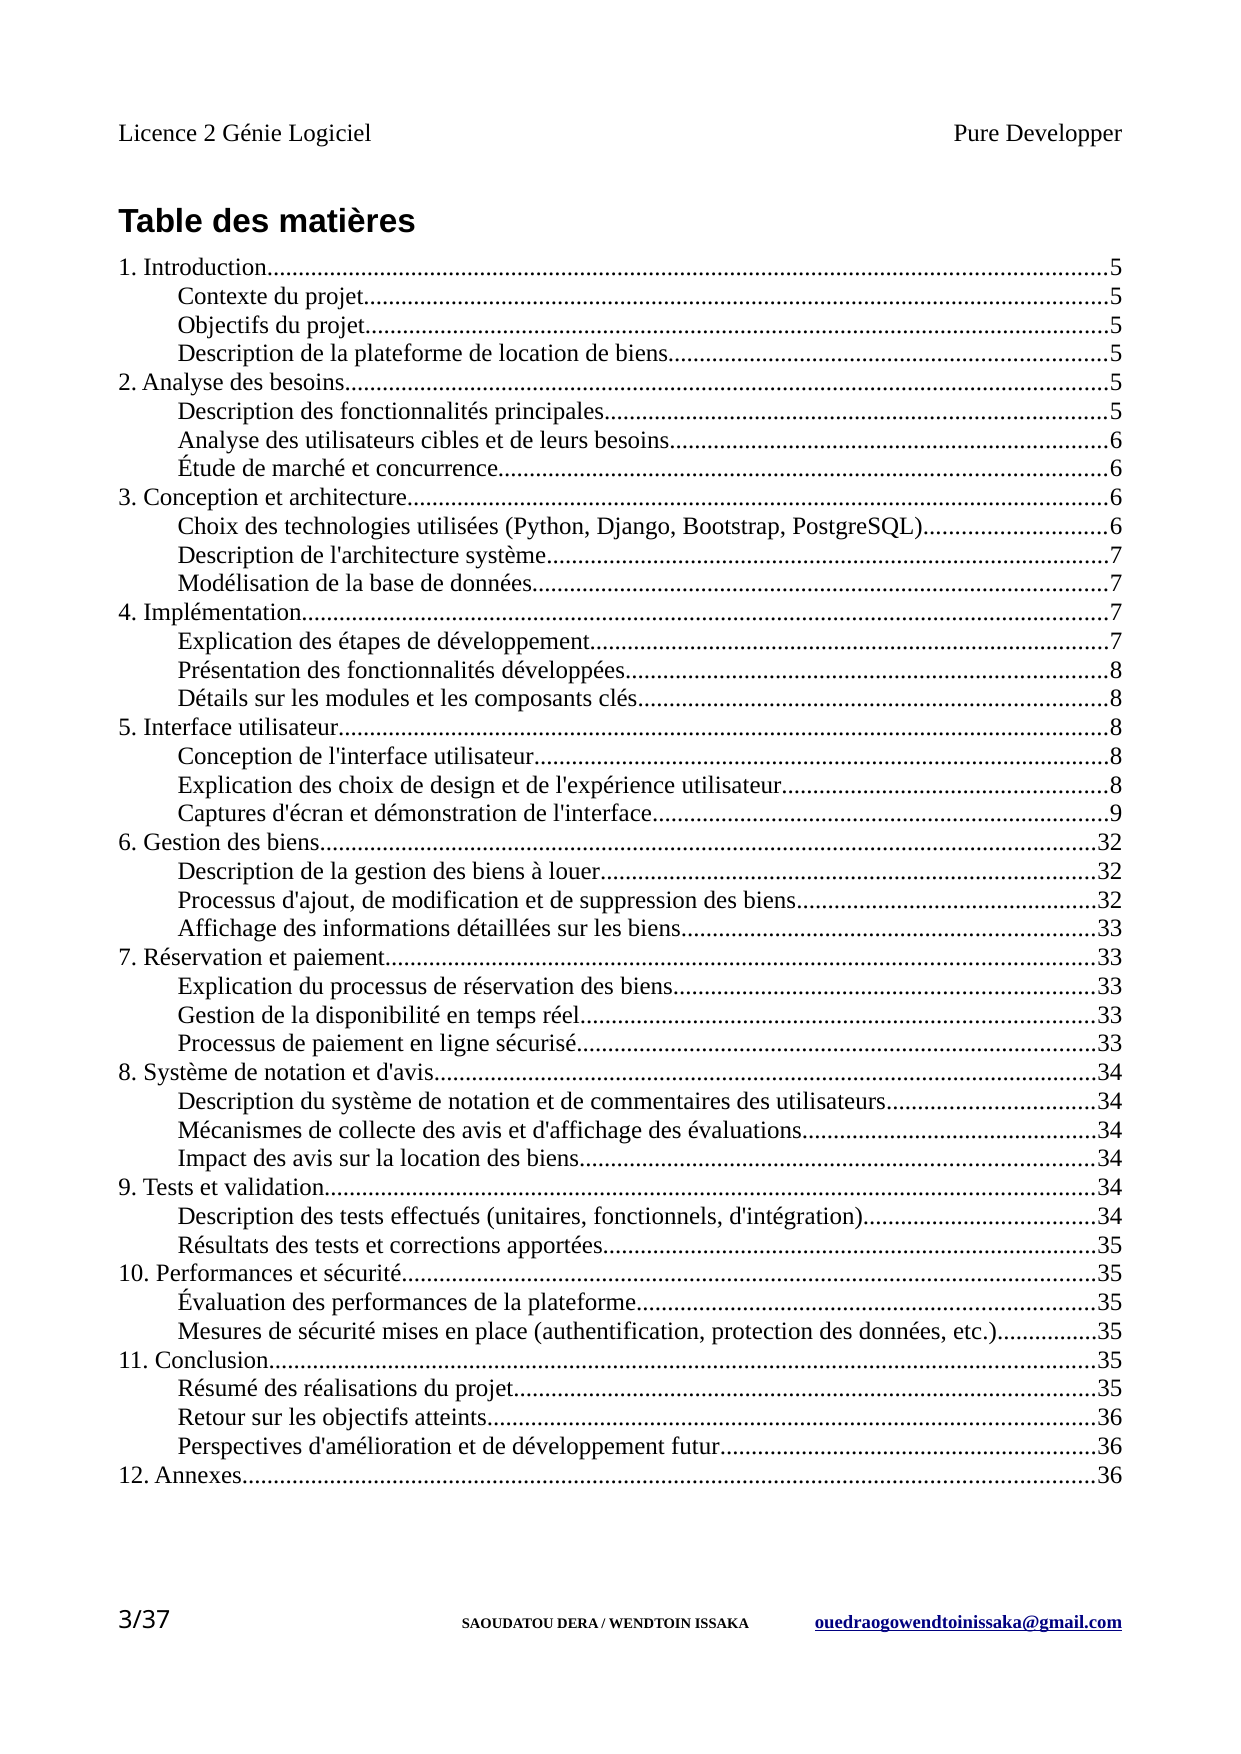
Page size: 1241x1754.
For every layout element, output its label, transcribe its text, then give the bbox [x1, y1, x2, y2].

text Description de la gestion des biens à louer 32 [177, 856, 1122, 885]
text Explication des étapes de développement 7 [177, 626, 1122, 655]
text 5. Interface utilisateur 8 [118, 712, 1122, 741]
text Analyse des utilisateurs cibles et de leurs besoins 6 [177, 425, 1122, 453]
text Présentation des fonctionnalités développées 8 [177, 655, 1122, 683]
text Gestion de la disponibilité en temps réel 33 [177, 1000, 1122, 1028]
text 2. Analyse des besoins 5 [118, 367, 1122, 396]
text Choix des technologies utilisées (Python, Django, Bootstrap, PostgreSQL) 6 [177, 511, 1122, 540]
text Affichage des informations détaillées sur les biens 33 [177, 913, 1122, 942]
text 3. Conception et architecture 6 [118, 482, 1122, 511]
text 1. Introduction 5 [118, 252, 1122, 281]
text 4. Implémentation 7 [118, 597, 1122, 626]
text Description de la plateforme de location de biens 5 [177, 338, 1122, 367]
text Résultats des tests et corrections apportées 35 [177, 1230, 1122, 1258]
text Modélisation de la base de données 7 [177, 568, 1122, 597]
text 10. Performances et sécurité 35 [118, 1258, 1122, 1287]
text Explication du processus de réservation des biens 33 [177, 971, 1122, 1000]
text Retour sur les objectifs atteints 36 [177, 1402, 1122, 1431]
text Perspectives d'amélioration et de développement futur 36 [177, 1431, 1122, 1460]
text Résumé des réalisations du projet 35 [177, 1373, 1122, 1402]
text Description du système de notation et de commentaires des utilisateurs 34 [177, 1086, 1122, 1115]
text Description des fonctionnalités principales 5 [177, 396, 1122, 425]
text Détails sur les modules et les composants clés 8 [177, 683, 1122, 712]
text Étude de marché et concurrence 6 [177, 453, 1122, 482]
text Captures d'écran et démonstration de l'interface 9 [177, 798, 1122, 827]
text 6. Gestion des biens 32 [118, 827, 1122, 856]
text Impact des avis sur la location des biens 34 [177, 1143, 1122, 1172]
text Mécanismes de collecte des avis et d'affichage des évaluations 34 [177, 1115, 1122, 1143]
text Processus d'ajout, de modification et de suppression des biens 32 [177, 885, 1122, 913]
text Description des tests effectués (unitaires, fonctionnels, d'intégration) 34 [177, 1201, 1122, 1230]
text Conception de l'interface utilisateur 8 [177, 741, 1122, 770]
text Évaluation des performances de la plateforme 35 [177, 1287, 1122, 1316]
text 7. Réservation et paiement 33 [118, 942, 1122, 971]
text 9. Tests et validation 34 [118, 1172, 1122, 1201]
text Explication des choix de design et de l'expérience utilisateur 8 [177, 770, 1122, 798]
text Description de l'architecture système 7 [177, 540, 1122, 568]
text 11. Conclusion 35 [118, 1345, 1122, 1373]
text Processus de paiement en ligne sécurisé 33 [177, 1028, 1122, 1057]
text Mesures de sécurité mises en place (authentification, protection des données, etc.) 35 [177, 1316, 1122, 1345]
text 12. Annexes 36 [118, 1460, 1122, 1488]
subtitle Table des matières [118, 201, 1122, 240]
text Objectifs du projet 5 [177, 310, 1122, 338]
text 8. Système de notation et d'avis 34 [118, 1057, 1122, 1086]
text Contexte du projet 5 [177, 281, 1122, 310]
